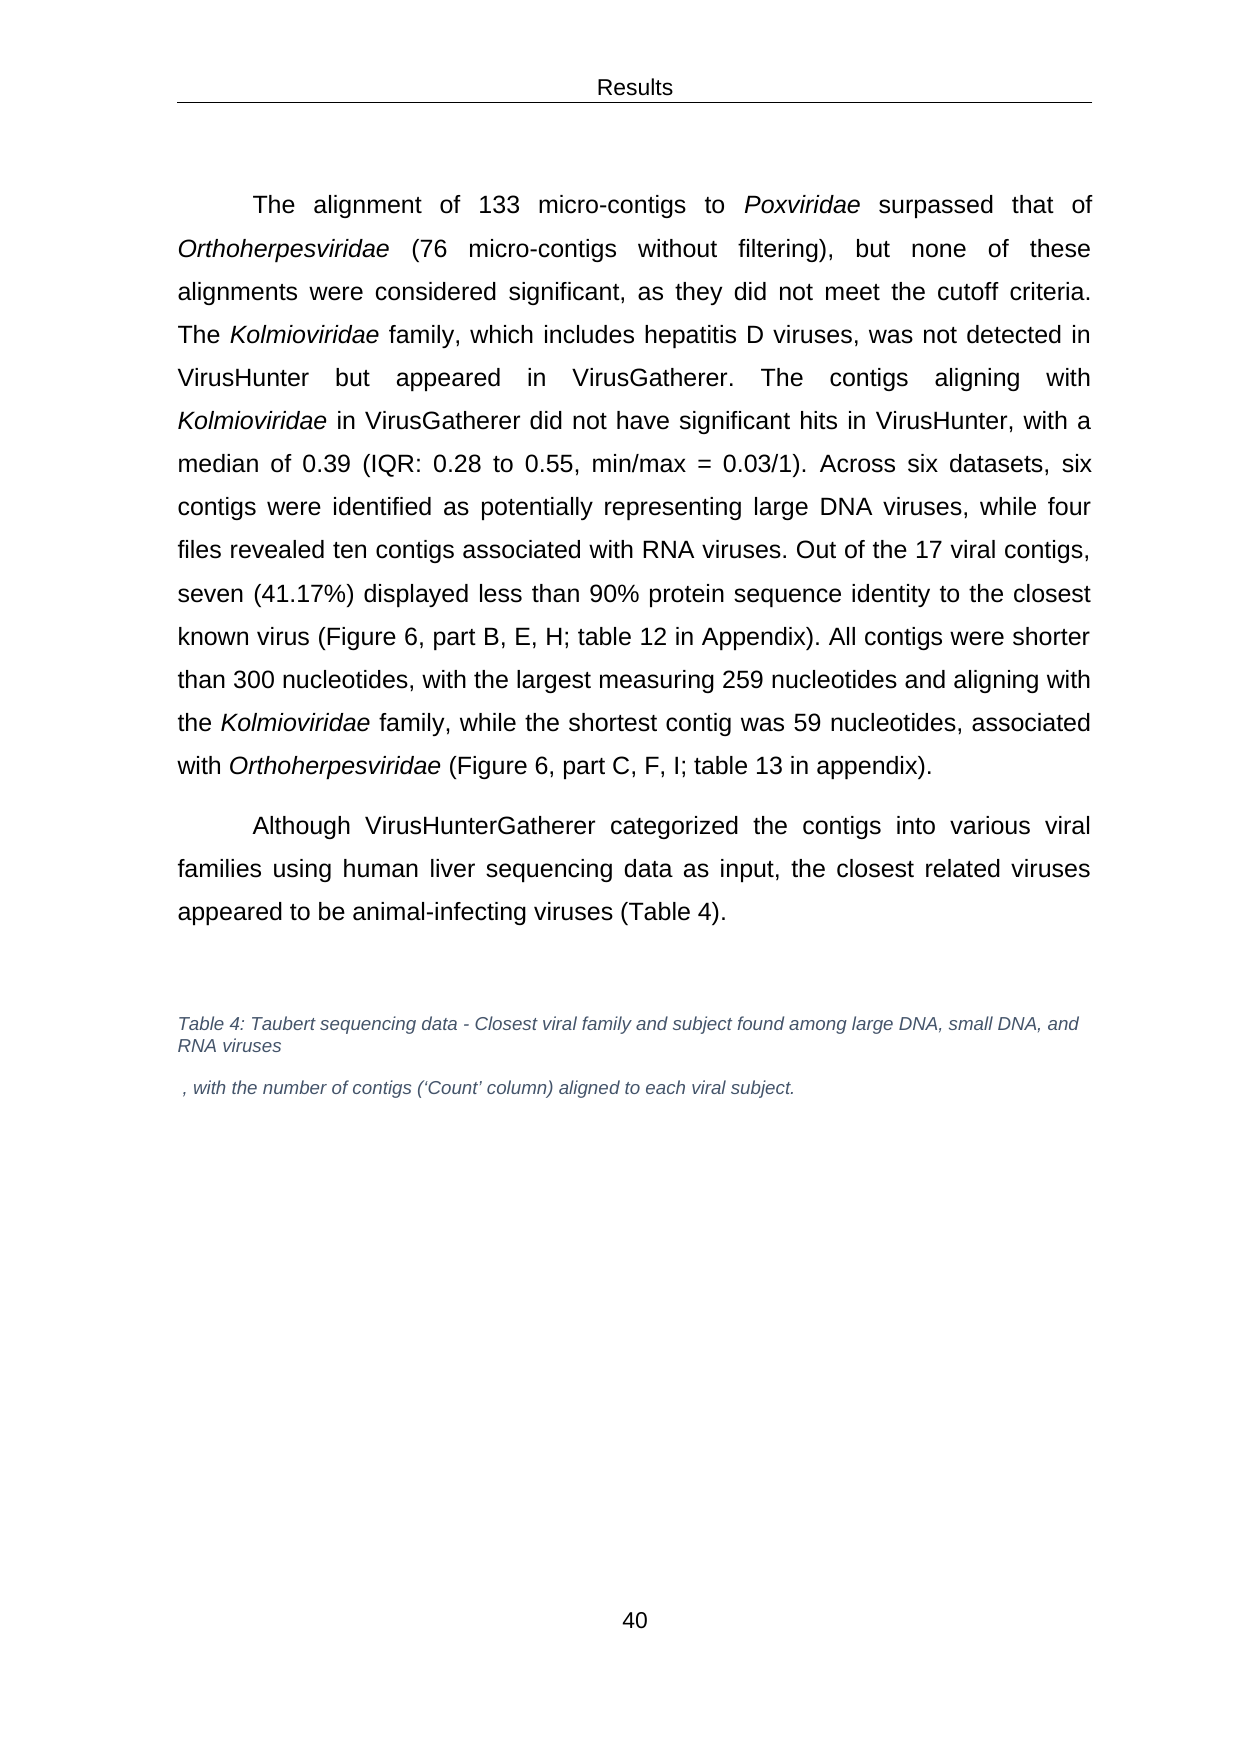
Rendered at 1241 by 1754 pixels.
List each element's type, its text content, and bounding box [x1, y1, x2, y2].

text Although VirusHunterGatherer categorized the contigs into various viral families using human liver sequencing data as input, the closest related viruses appeared to be animal-infecting viruses (Table 4). [177, 811, 1092, 926]
text The alignment of 133 micro-contigs to Poxviridae surpassed that of Orthoherpesviridae (76 micro-contigs without filtering), but none of these alignments were considered significant, as they did not meet the cutoff criteria. The Kolmioviridae family, which includes hepatitis D viruses, was not detected in VirusHunter but appeared in VirusGatherer. The contigs aligning with Kolmioviridae in VirusGatherer did not have significant hits in VirusHunter, with a median of 0.39 (IQR: 0.28 to 0.55, min/max = 0.03/1). Across six datasets, six contigs were identified as potentially representing large DNA viruses, while four files revealed ten contigs associated with RNA viruses. Out of the 17 viral contigs, seven (41.17%) displayed less than 90% protein sequence identity to the closest known virus (Figure 6, part B, E, H; table 12 in Appendix). All contigs were shorter than 300 nucleotides, with the largest measuring 259 nucleotides and aligning with the Kolmioviridae family, while the shortest contig was 59 nucleotides, associated with Orthoherpesviridae (Figure 6, part C, F, I; table 13 in appendix). [177, 190, 1092, 780]
text Table 4: Taubert sequencing data - Closest viral family and subject found among large DNA, small DNA, and RNA viruses [177, 1013, 1092, 1056]
text , with the number of contigs (‘Count’ column) aligned to each viral subject. [177, 1077, 1092, 1098]
